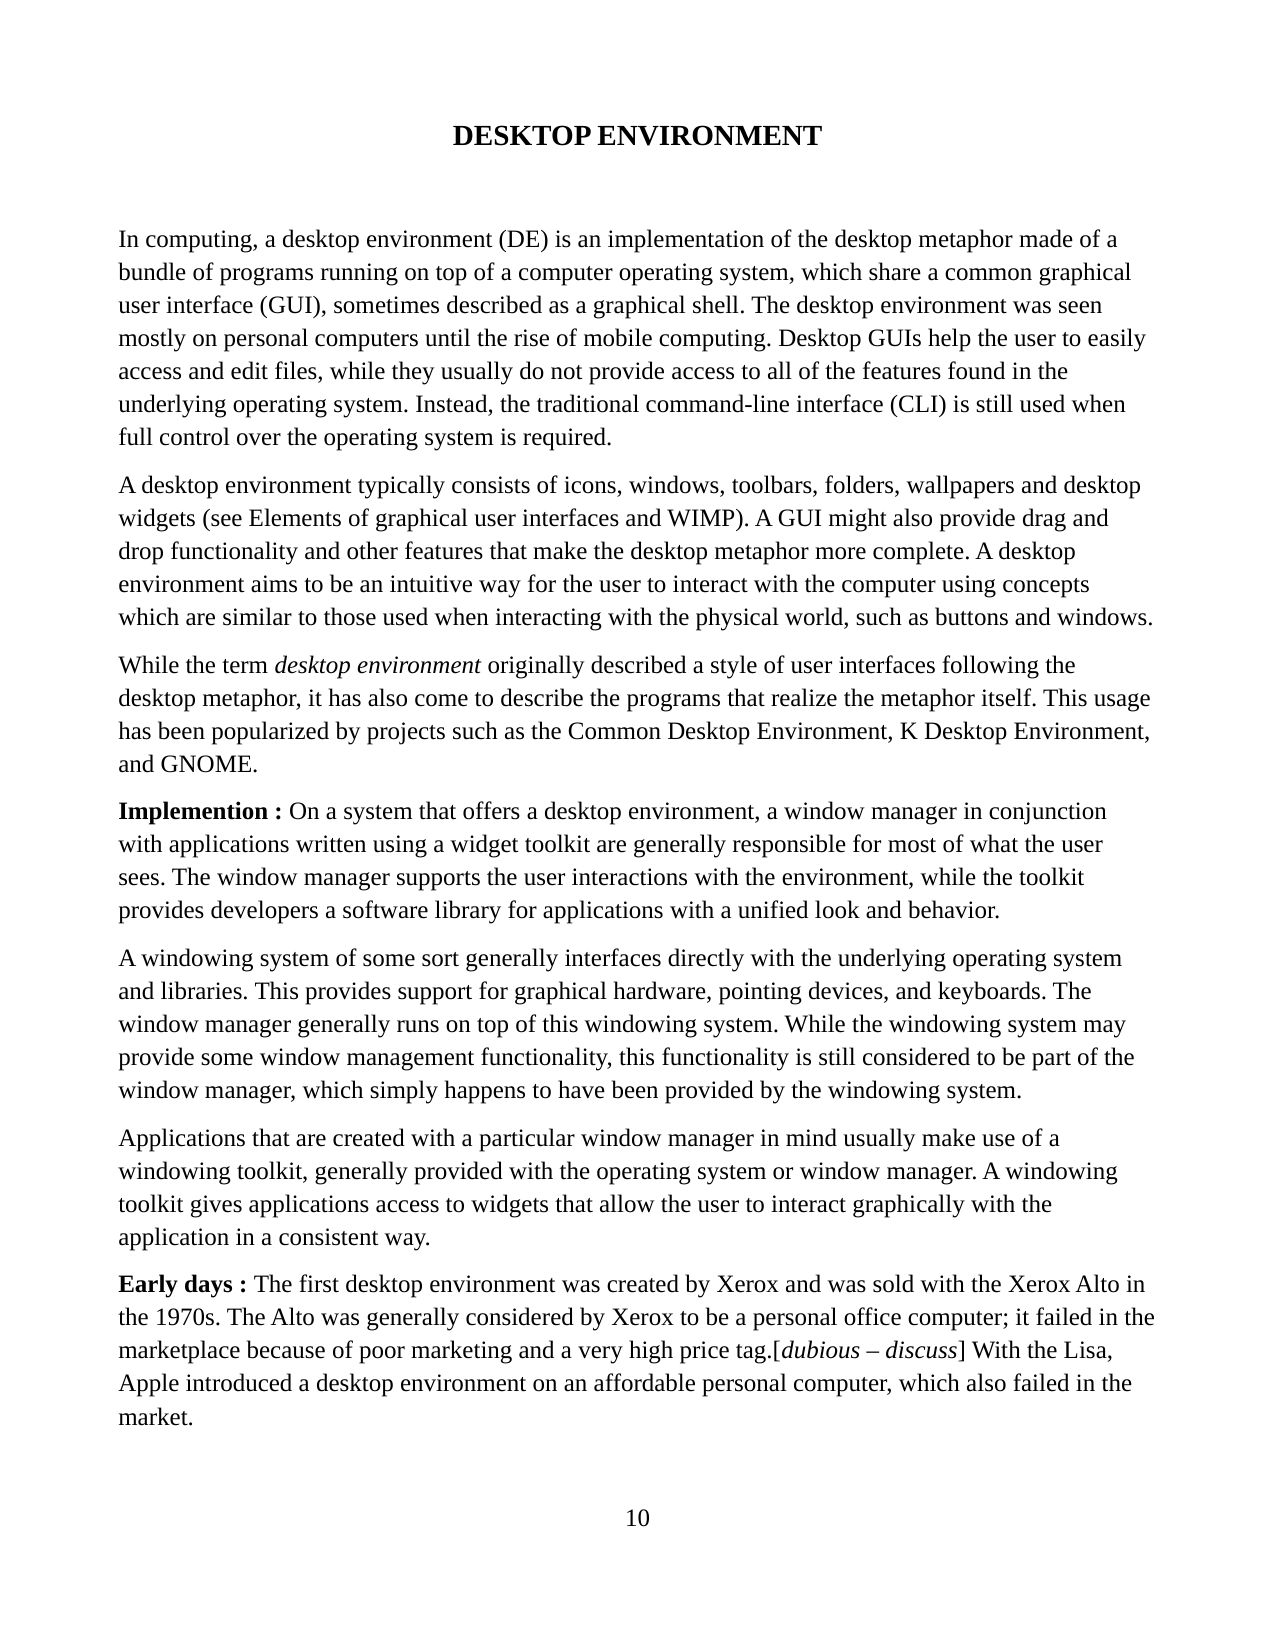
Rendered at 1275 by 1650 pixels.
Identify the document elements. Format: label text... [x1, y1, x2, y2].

text Applications that are created with a particular window manager in mind usually make use of a windowing toolkit, generally provided with the operating system or window manager. A windowing toolkit gives applications access to widgets that allow the user to interact graphically with the application in a consistent way. [118, 1123, 1157, 1251]
text A desktop environment typically consists of icons, windows, toolbars, folders, wallpapers and desktop widgets (see Elements of graphical user interfaces and WIMP). A GUI might also provide drag and drop functionality and other features that make the desktop metaphor more complete. A desktop environment aims to be an intuitive way for the user to interact with the computer using concepts which are similar to those used when interacting with the physical world, such as buttons and windows. [118, 470, 1157, 631]
text Early days : The first desktop environment was created by Xerox and was sold with the Xerox Alto in the 1970s. The Alto was generally considered by Xerox to be a personal office computer; it failed in the marketplace because of poor marketing and a very high price tag.[dubious – discuss] With the Lisa, Apple introduced a desktop environment on an affordable personal computer, which also failed in the market. [118, 1269, 1157, 1430]
text In computing, a desktop environment (DE) is an implementation of the desktop metaphor made of a bundle of programs running on top of a computer operating system, which share a common graphical user interface (GUI), sometimes described as a graphical shell. The desktop environment was seen mostly on personal computers until the rise of mobile computing. Desktop GUIs help the user to easily access and edit files, while they usually do not provide access to all of the features found in the underlying operating system. Instead, the traditional command-line interface (CLI) is still used when full control over the operating system is required. [118, 224, 1157, 451]
text While the term desktop environment originally described a style of user interfaces following the desktop metaphor, it has also come to describe the programs that realize the metaphor itself. This usage has been popularized by projects such as the Common Desktop Environment, K Desktop Environment, and GNOME. [118, 650, 1157, 778]
text Implemention : On a system that offers a desktop environment, a window manager in conjunction with applications written using a widget toolkit are generally responsible for most of what the user sees. The window manager supports the user interactions with the environment, while the toolkit provides developers a software library for applications with a unified look and behavior. [118, 796, 1157, 924]
text A windowing system of some sort generally interfaces directly with the underlying operating system and libraries. This provides support for graphical hardware, pointing devices, and keyboards. The window manager generally runs on top of this windowing system. While the windowing system may provide some window management functionality, this functionality is still considered to be part of the window manager, which simply happens to have been provided by the windowing system. [118, 943, 1157, 1104]
text DESKTOP ENVIRONMENT [118, 118, 1157, 152]
